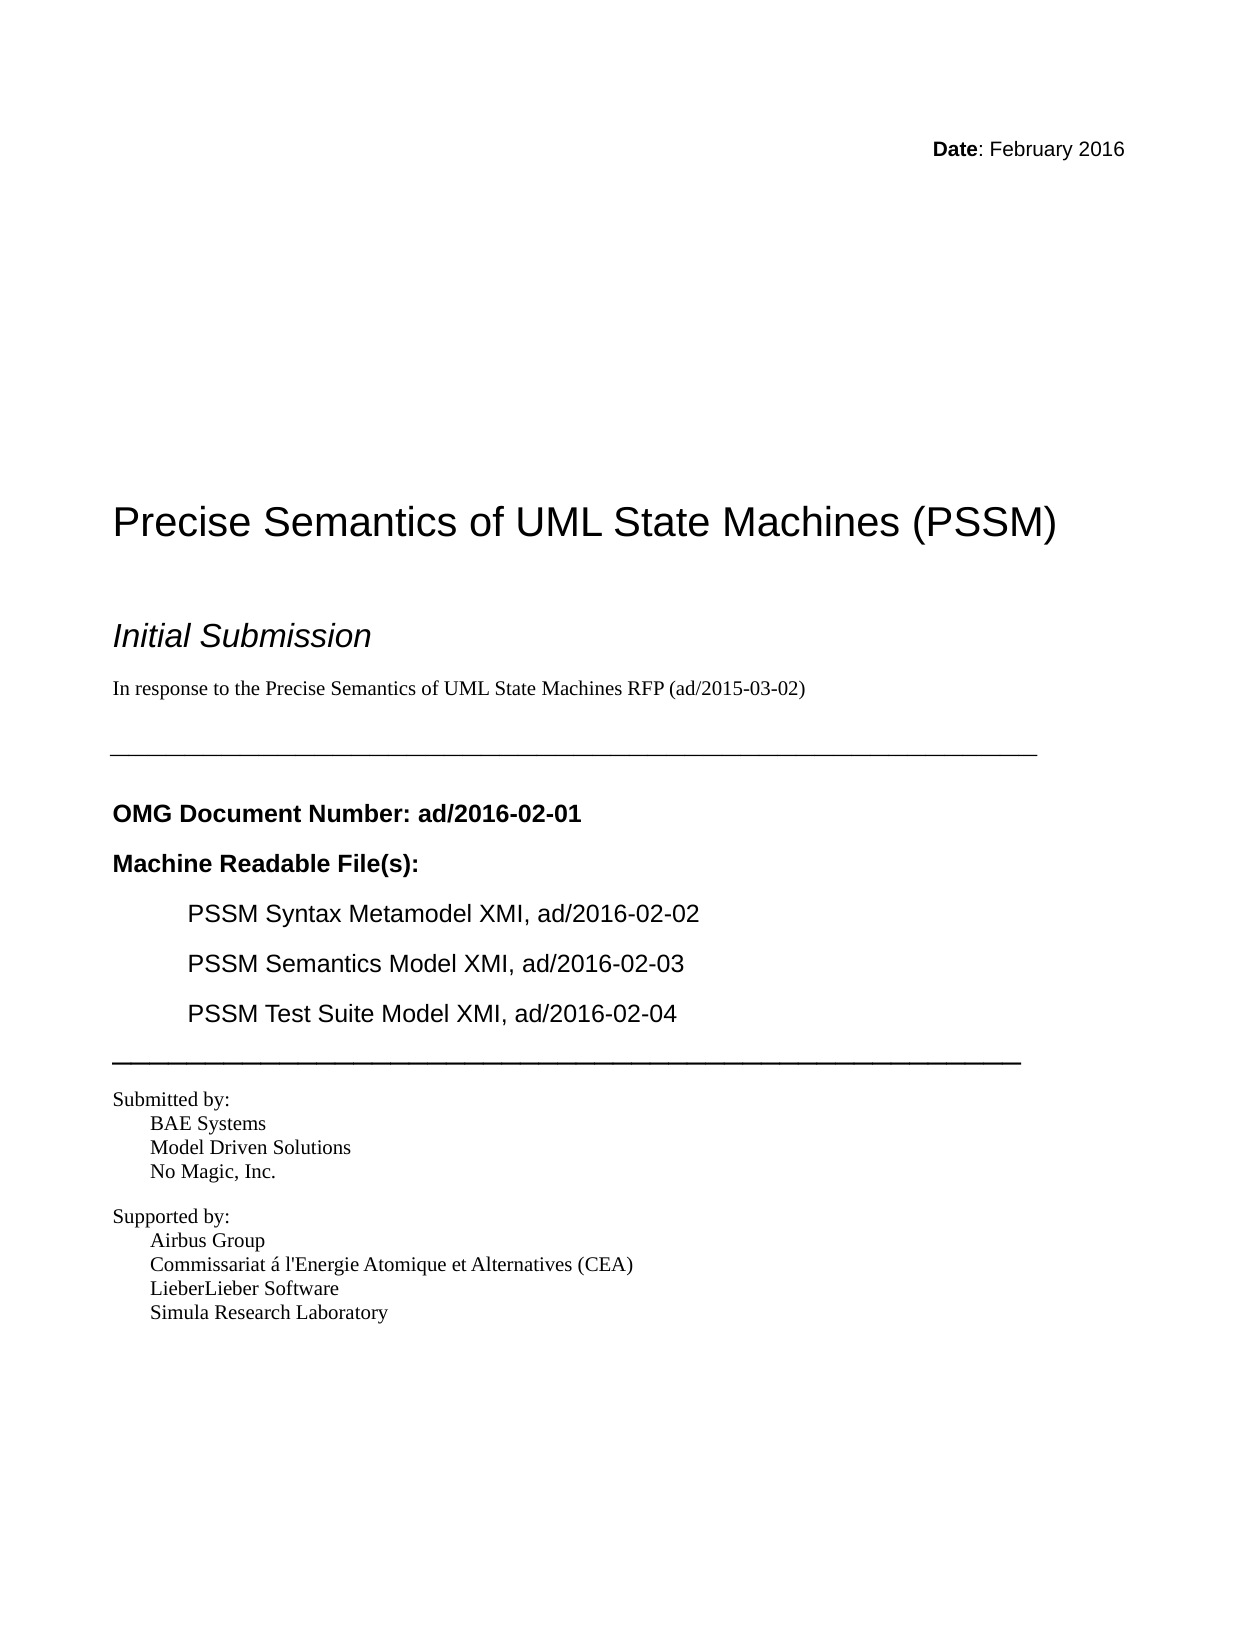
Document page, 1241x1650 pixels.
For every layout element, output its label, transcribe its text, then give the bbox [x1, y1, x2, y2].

text Supported by: [112, 1204, 1125, 1228]
text __________________________________________________ [112, 721, 1125, 759]
text _________________________________________________ [112, 1027, 1125, 1066]
text No Magic, Inc. [150, 1159, 1125, 1183]
text Submitted by: [112, 1087, 1125, 1111]
text Model Driven Solutions [150, 1135, 1125, 1159]
text Machine Readable File(s): [112, 849, 1125, 878]
text PSSM Test Suite Model XMI, ad/2016-02-04 [112, 998, 1125, 1027]
text Airbus Group [150, 1228, 1125, 1252]
text LieberLieber Software [150, 1276, 1125, 1300]
text In response to the Precise Semantics of UML State Machines RFP (ad/2015-03-02) [112, 676, 1125, 700]
text PSSM Syntax Metamodel XMI, ad/2016-02-02 [112, 899, 1125, 928]
text Date: February 2016 [112, 135, 1125, 160]
text OMG Document Number: ad/2016-02-01 [112, 799, 1125, 828]
text Commissariat á l'Energie Atomique et Alternatives (CEA) [150, 1252, 1125, 1276]
title Precise Semantics of UML State Machines (PSSM) [112, 497, 1125, 545]
text BAE Systems [150, 1111, 1125, 1135]
subtitle Initial Submission [112, 616, 1125, 654]
text PSSM Semantics Model XMI, ad/2016-02-03 [112, 949, 1125, 977]
text Simula Research Laboratory [150, 1300, 1125, 1324]
